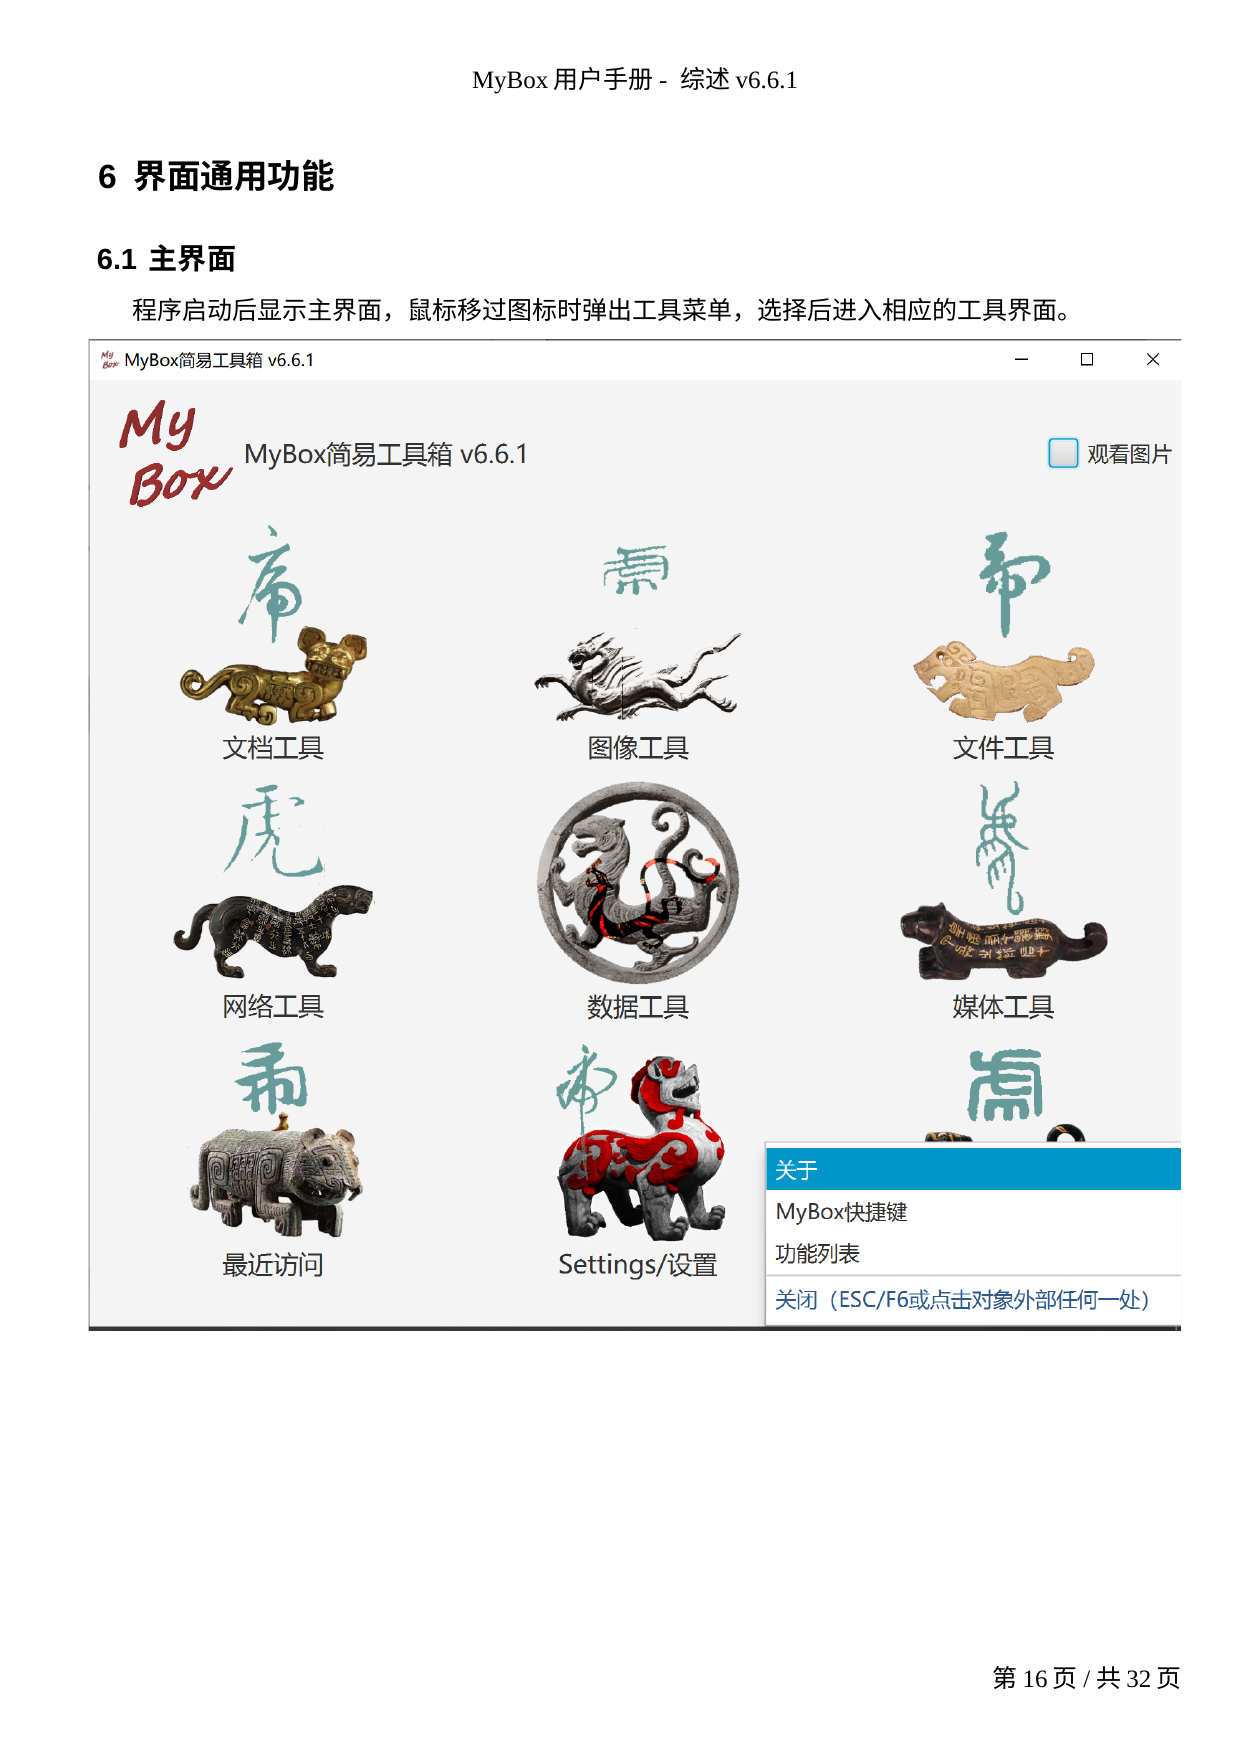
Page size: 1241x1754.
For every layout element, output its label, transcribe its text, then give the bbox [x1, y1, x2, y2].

picture [88, 339, 1182, 1331]
subtitle 界面通用功能 [88, 150, 1181, 198]
text 程序启动后显示主界面，鼠标移过图标时弹出工具菜单，选择后进入相应的工具界面。 [88, 291, 1181, 327]
subtitle 主界面 [88, 236, 1181, 278]
